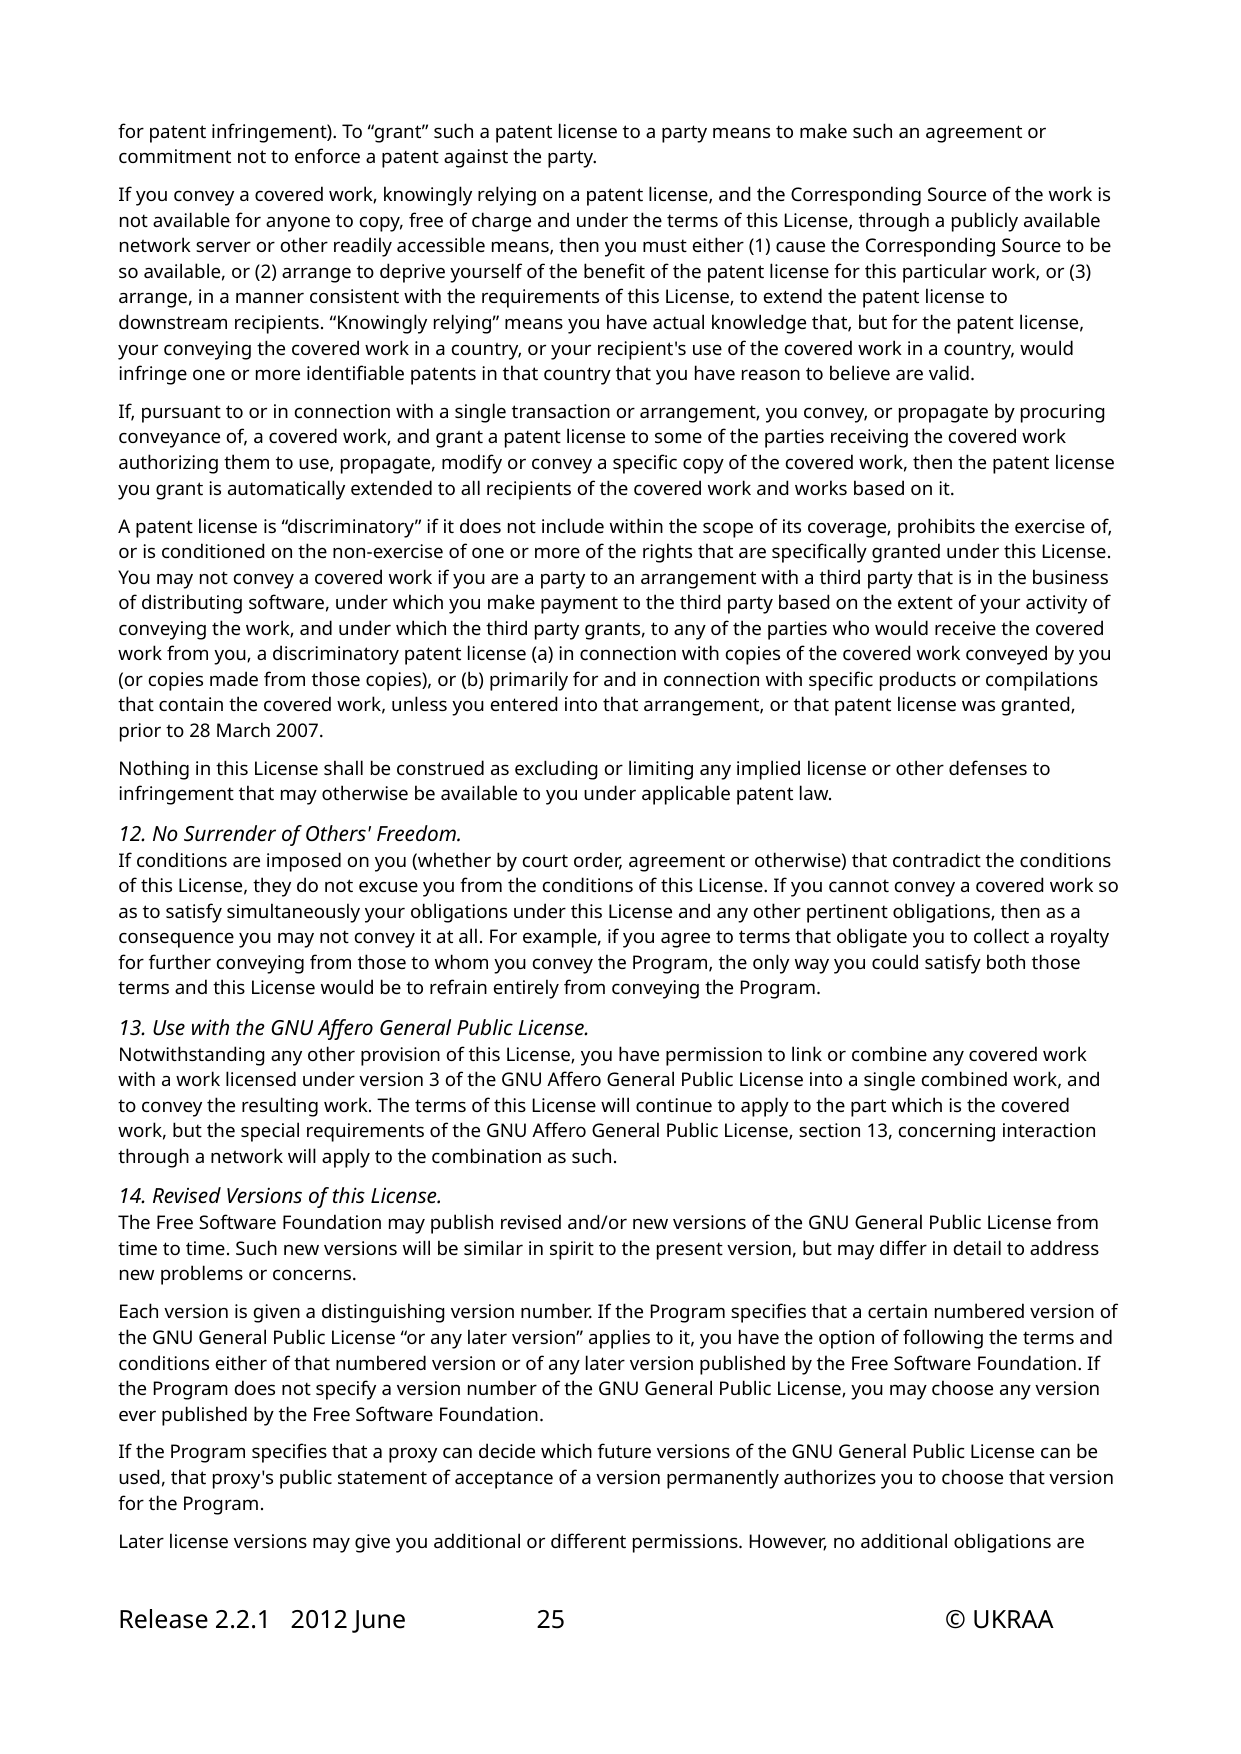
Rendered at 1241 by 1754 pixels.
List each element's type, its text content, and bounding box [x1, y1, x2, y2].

text The Free Software Foundation may publish revised and/or new versions of the GNU General Public License from time to time. Such new versions will be similar in spirit to the present version, but may differ in detail to address new problems or concerns. [118, 1210, 1122, 1286]
text If you convey a covered work, knowingly relying on a patent license, and the Corresponding Source of the work is not available for anyone to copy, free of charge and under the terms of this License, through a publicly available network server or other readily accessible means, then you must either (1) cause the Corresponding Source to be so available, or (2) arrange to deprive yourself of the benefit of the patent license for this particular work, or (3) arrange, in a manner consistent with the requirements of this License, to extend the patent license to downstream recipients. “Knowingly relying” means you have actual knowledge that, but for the patent license, your conveying the covered work in a country, or your recipient's use of the covered work in a country, would infringe one or more identifiable patents in that country that you have reason to believe are valid. [118, 182, 1122, 386]
subtitle 14. Revised Versions of this License. [118, 1181, 1122, 1210]
text If conditions are imposed on you (whether by court order, agreement or otherwise) that contradict the conditions of this License, they do not excuse you from the conditions of this License. If you cannot convey a covered work so as to satisfy simultaneously your obligations under this License and any other pertinent obligations, then as a consequence you may not convey it at all. For example, if you agree to terms that obligate you to collect a royalty for further conveying from those to whom you convey the Program, the only way you could satisfy both those terms and this License would be to refrain entirely from conveying the Program. [118, 847, 1122, 1000]
text Later license versions may give you additional or different permissions. However, no additional obligations are [118, 1528, 1122, 1553]
text Notwithstanding any other provision of this License, you have permission to link or combine any covered work with a work licensed under version 3 of the GNU Affero General Public License into a single combined work, and to convey the resulting work. The terms of this License will continue to apply to the part which is the covered work, but the special requirements of the GNU Affero General Public License, section 13, concerning interaction through a network will apply to the combination as such. [118, 1041, 1122, 1169]
text Nothing in this License shall be construed as excluding or limiting any implied license or other defenses to infringement that may otherwise be available to you under applicable patent law. [118, 755, 1122, 806]
text for patent infringement). To “grant” such a patent license to a party means to make such an agreement or commitment not to enforce a patent against the party. [118, 118, 1122, 169]
text Each version is given a distinguishing version number. If the Program specifies that a certain numbered version of the GNU General Public License “or any later version” applies to it, you have the option of following the terms and conditions either of that numbered version or of any later version published by the Free Software Foundation. If the Program does not specify a version number of the GNU General Public License, you may choose any version ever published by the Free Software Foundation. [118, 1299, 1122, 1426]
text If the Program specifies that a proxy can decide which future versions of the GNU General Public License can be used, that proxy's public statement of acceptance of a version permanently authorizes you to choose that version for the Program. [118, 1439, 1122, 1515]
text A patent license is “discriminatory” if it does not include within the scope of its coverage, prohibits the exercise of, or is conditioned on the non-exercise of one or more of the rights that are specifically granted under this License. You may not convey a covered work if you are a party to an arrangement with a third party that is in the business of distributing software, under which you make payment to the third party based on the extent of your activity of conveying the work, and under which the third party grants, to any of the parties who would receive the covered work from you, a discriminatory patent license (a) in connection with copies of the covered work conveyed by you (or copies made from those copies), or (b) primarily for and in connection with specific products or compilations that contain the covered work, unless you entered into that arrangement, or that patent license was granted, prior to 28 March 2007. [118, 513, 1122, 743]
text If, pursuant to or in connection with a single transaction or arrangement, you convey, or propagate by procuring conveyance of, a covered work, and grant a patent license to some of the parties receiving the covered work authorizing them to use, propagate, modify or convey a specific copy of the covered work, then the patent license you grant is automatically extended to all recipients of the covered work and works based on it. [118, 398, 1122, 500]
subtitle 13. Use with the GNU Affero General Public License. [118, 1013, 1122, 1041]
subtitle 12. No Surrender of Others' Freedom. [118, 819, 1122, 847]
